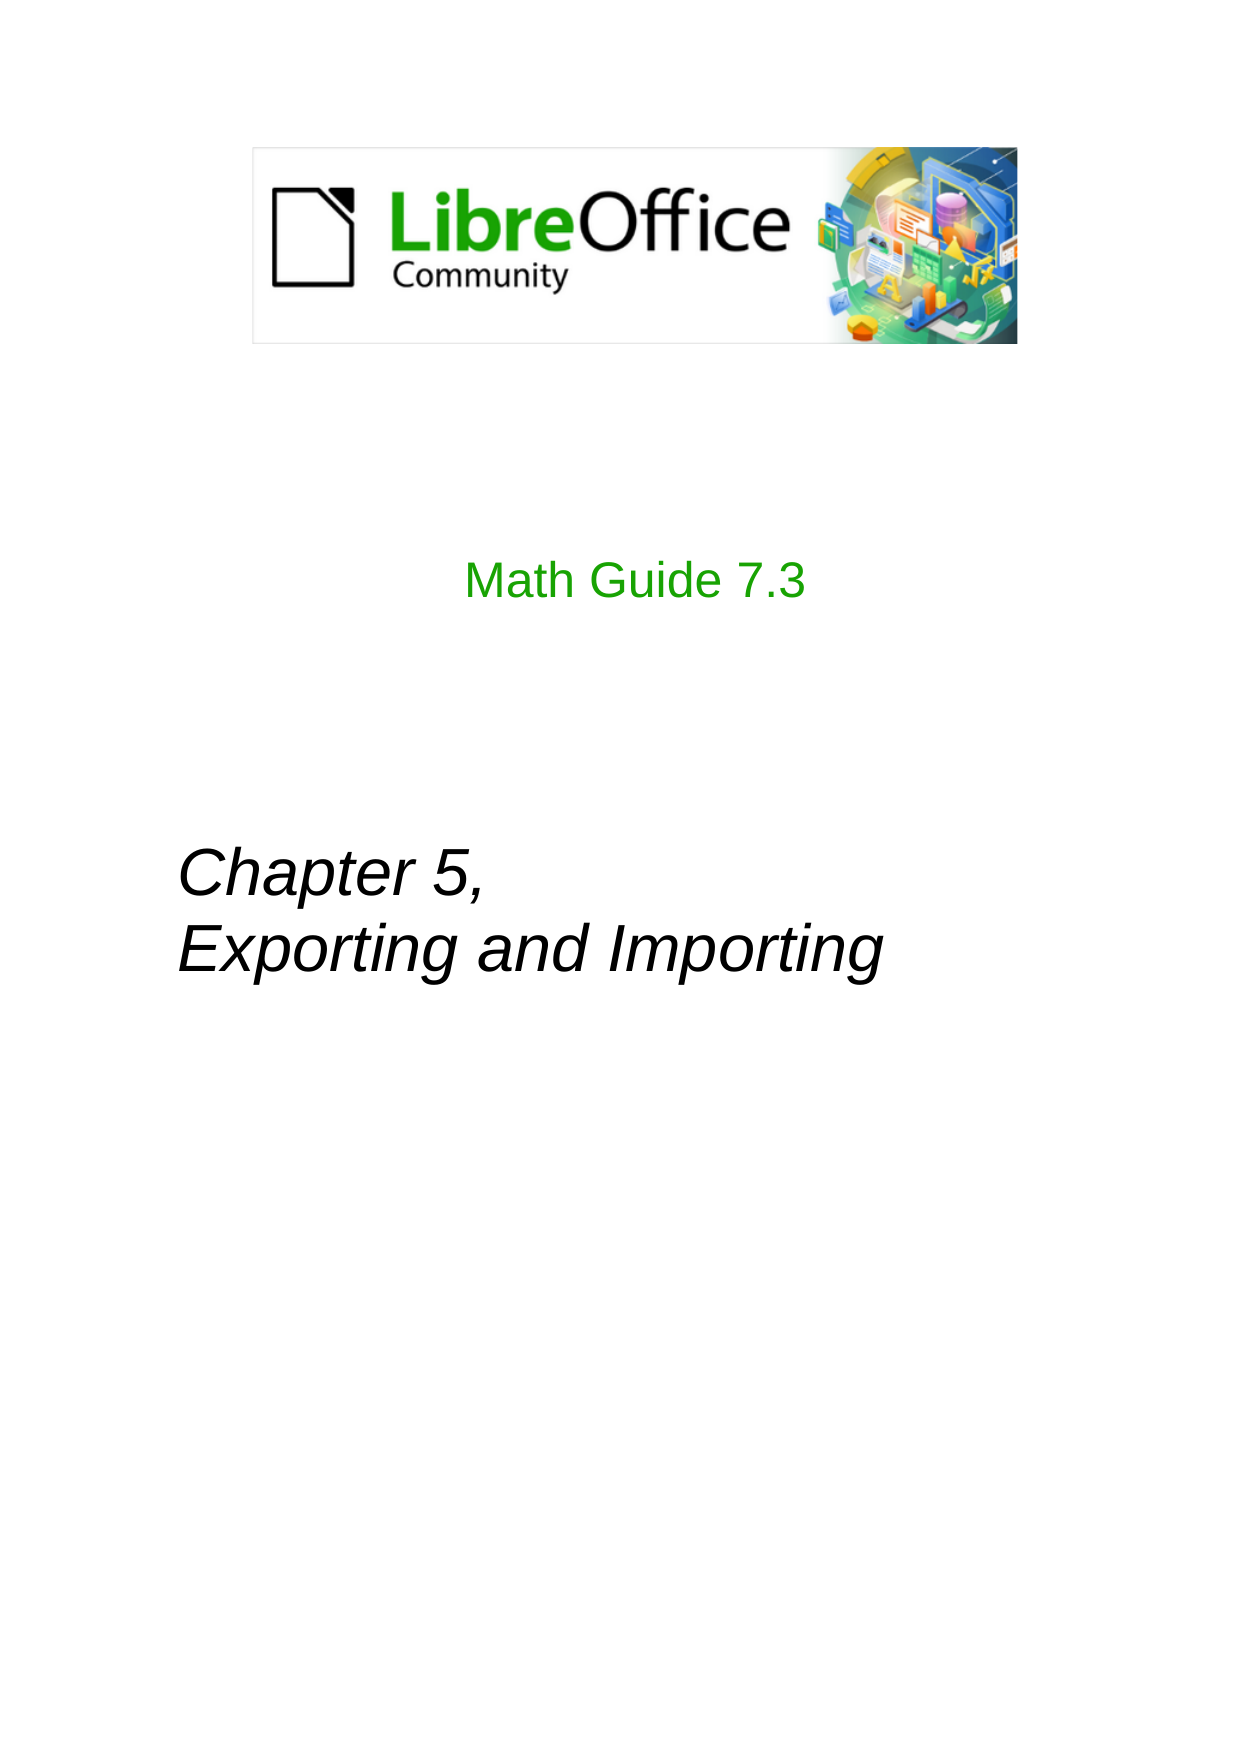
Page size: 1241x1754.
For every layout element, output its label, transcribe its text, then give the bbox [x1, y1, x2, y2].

title Chapter 5, Exporting and Importing [177, 833, 1093, 986]
text Math Guide 7.3 [177, 550, 1093, 608]
picture [252, 147, 1018, 344]
